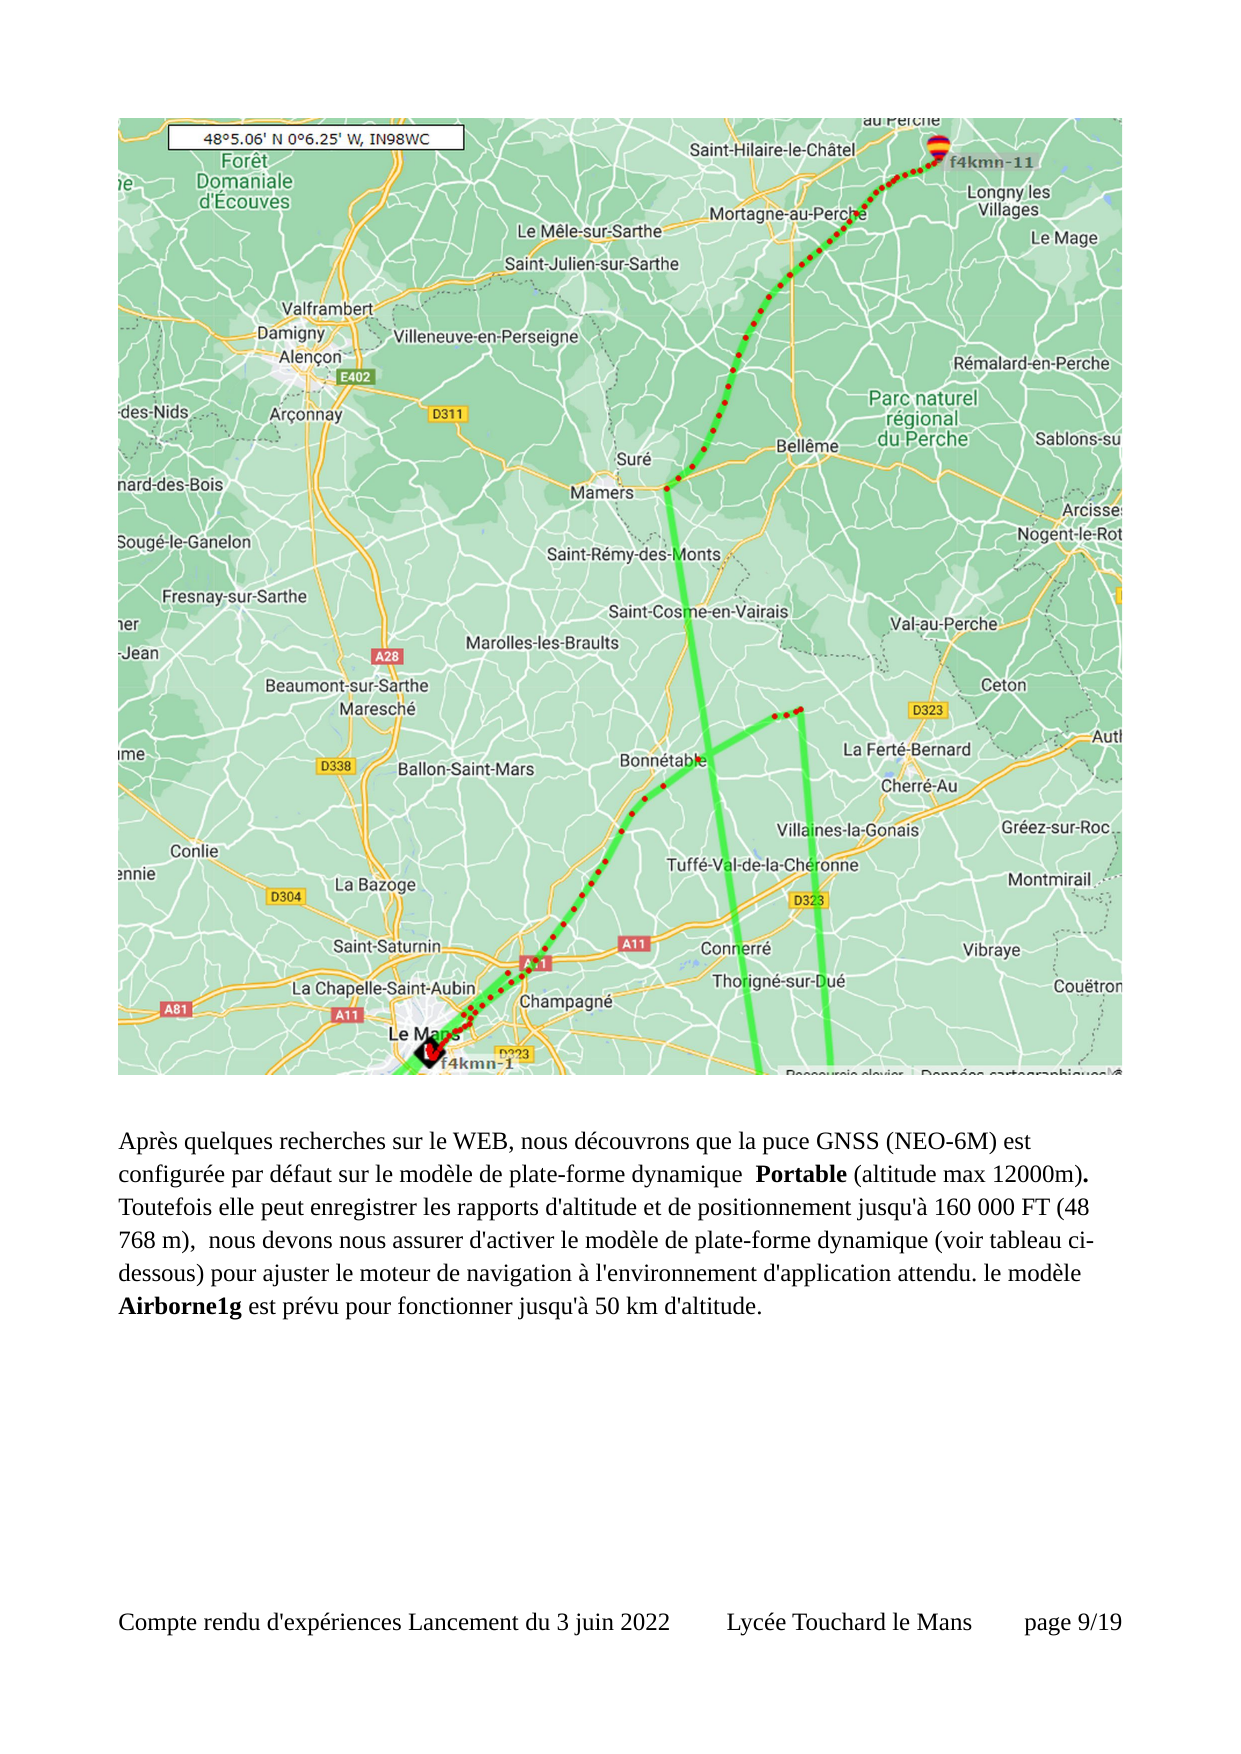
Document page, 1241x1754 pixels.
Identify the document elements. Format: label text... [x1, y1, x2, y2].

text Après quelques recherches sur le WEB, nous découvrons que la puce GNSS (NEO-6M) est configurée par défaut sur le modèle de plate-forme dynamique Portable (altitude max 12000m). Toutefois elle peut enregistrer les rapports d'altitude et de positionnement jusqu'à 160 000 FT (48 768 m), nous devons nous assurer d'activer le modèle de plate-forme dynamique (voir tableau ci-dessous) pour ajuster le moteur de navigation à l'environnement d'application attendu. le modèle Airborne1g est prévu pour fonctionner jusqu'à 50 km d'altitude. [118, 1126, 1122, 1320]
picture [118, 118, 1123, 1075]
